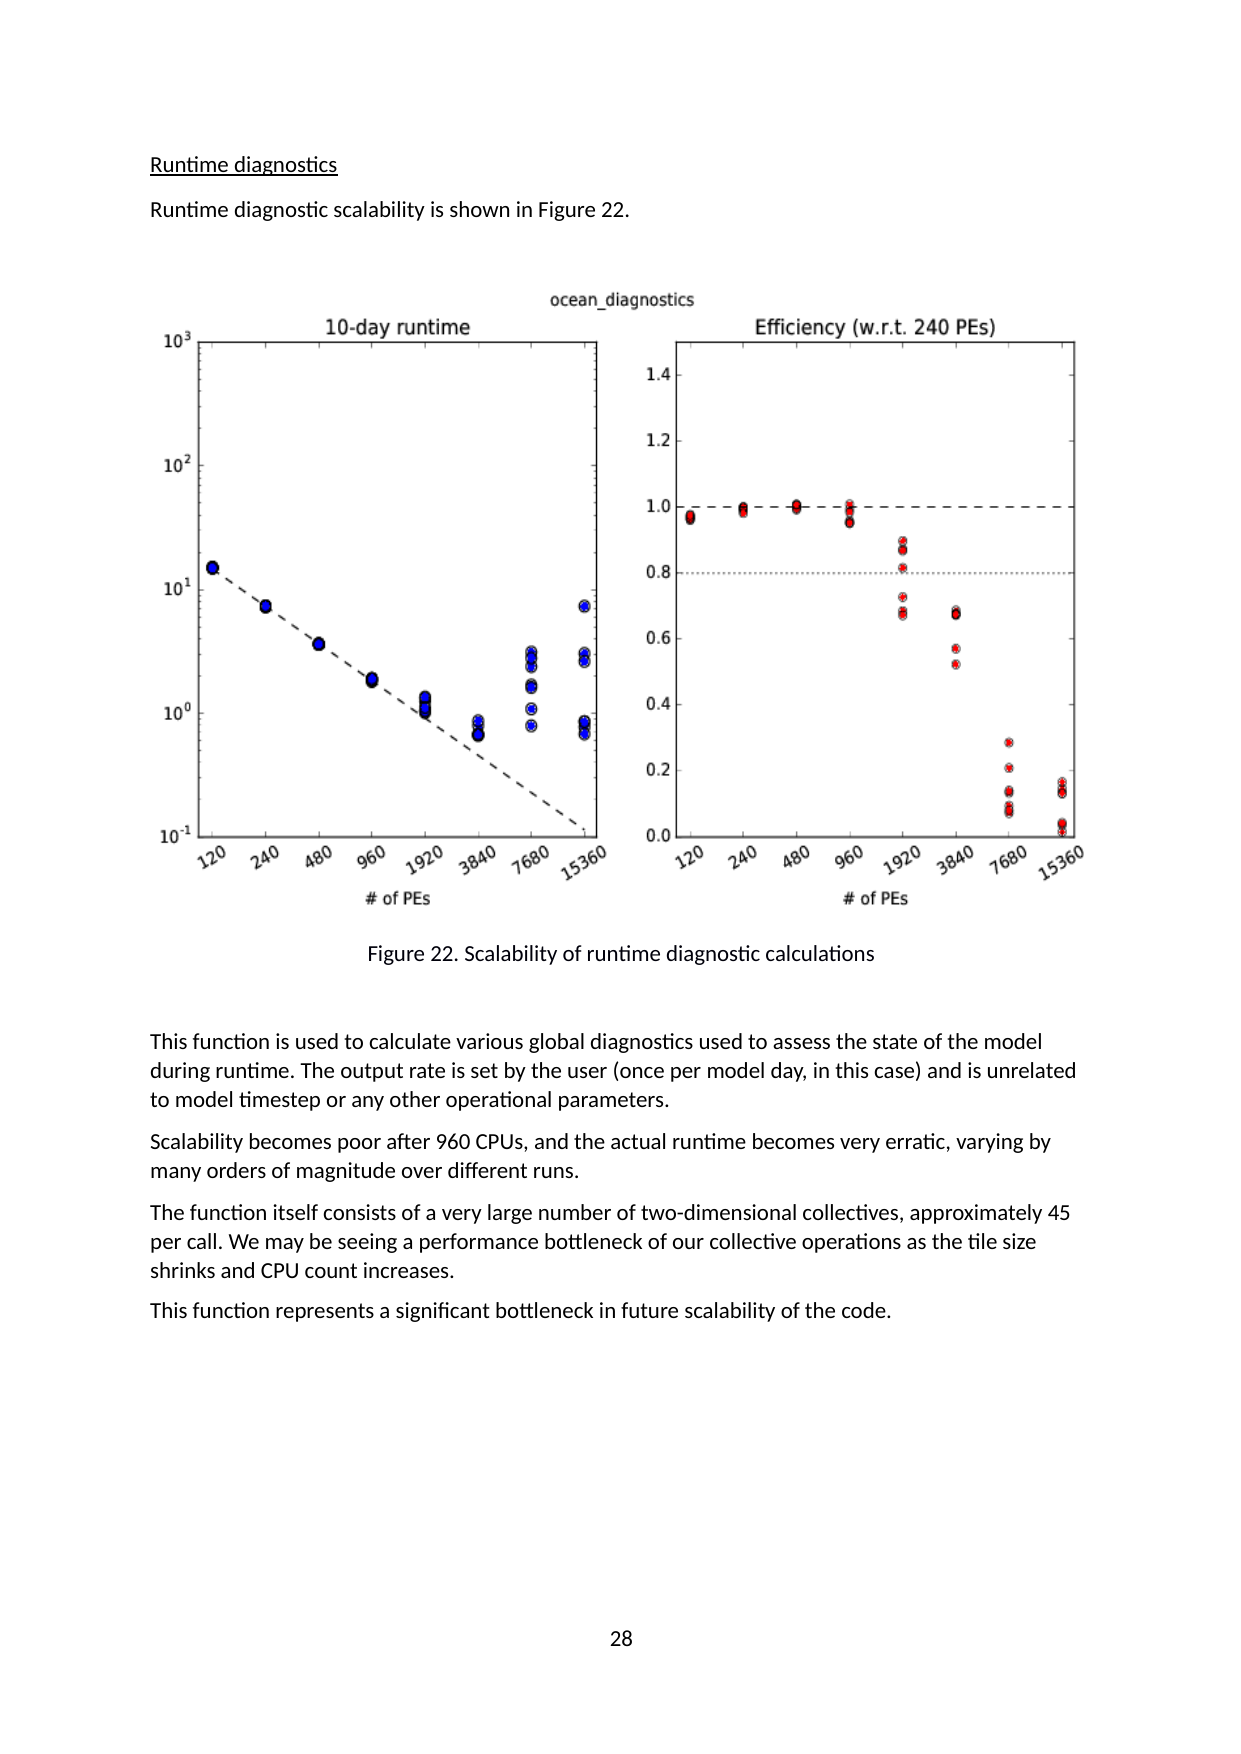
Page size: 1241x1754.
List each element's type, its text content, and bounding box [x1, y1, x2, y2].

text Figure 22. Scalability of runtime diagnostic calculations [150, 939, 1092, 967]
text This function represents a significant bottleneck in future scalability of the code. [150, 1297, 1092, 1325]
text The function itself consists of a very large number of two-dimensional collectives, approximately 45 per call. We may be seeing a performance bottleneck of our collective operations as the tile size shrinks and CPU count increases. [150, 1197, 1092, 1284]
text Runtime diagnostic scalability is shown in Figure 22. [150, 195, 1092, 223]
picture [150, 284, 1097, 919]
text This function is used to calculate various global diagnostics used to assess the state of the model during runtime. The output rate is set by the user (once per model day, in this case) and is unrelated to model timestep or any other operational parameters. [150, 1026, 1092, 1113]
text Runtime diagnostics [150, 150, 1092, 178]
text Scalability becomes poor after 960 CPUs, and the actual runtime becomes very erratic, varying by many orders of magnitude over different runs. [150, 1126, 1092, 1184]
